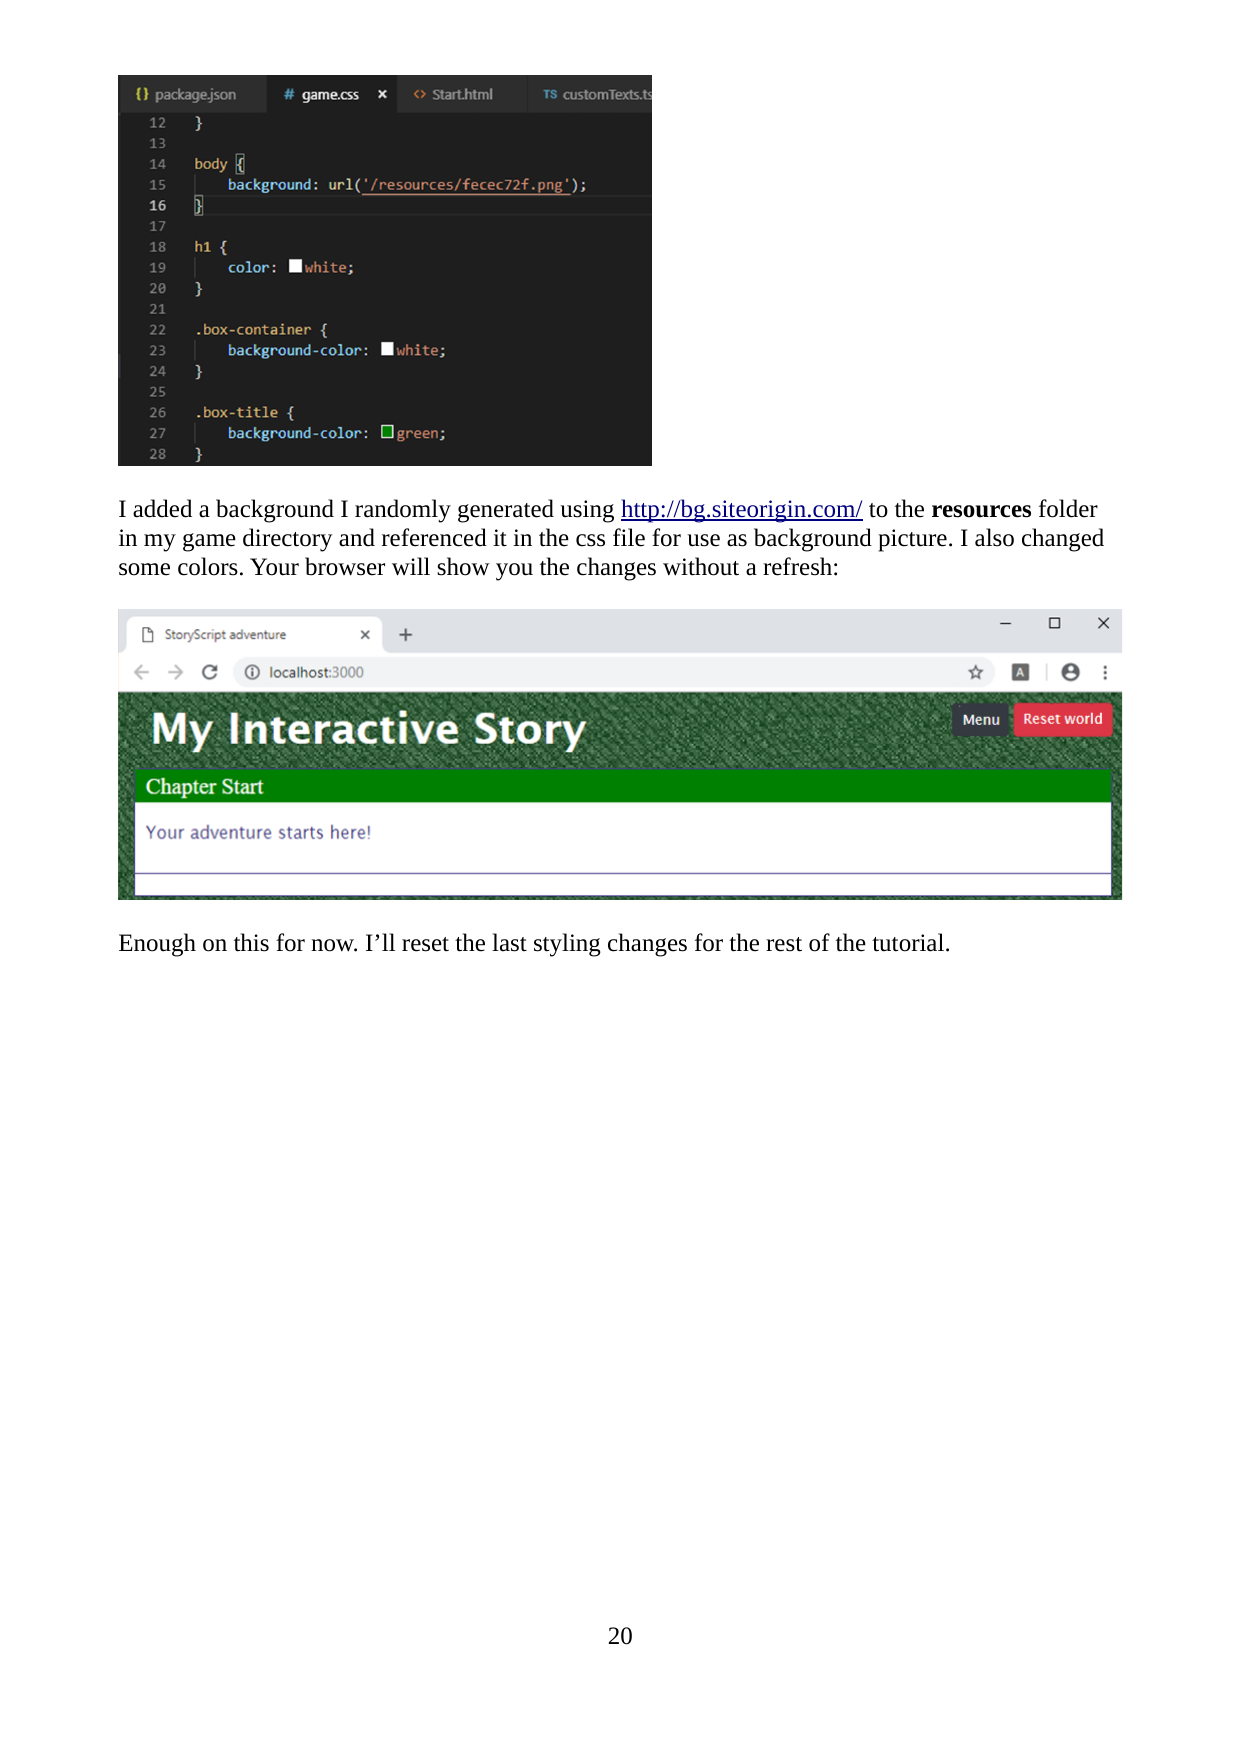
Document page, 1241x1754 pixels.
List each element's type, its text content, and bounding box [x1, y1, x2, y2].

text Enough on this for now. I’ll reset the last styling changes for the rest of the tutorial. [118, 928, 1122, 957]
text I added a background I randomly generated using http://bg.siteorigin.com/ to the resources folder in my game directory and referenced it in the css file for use as background picture. I also changed some colors. Your browser will show you the changes without a refresh: [118, 494, 1122, 581]
